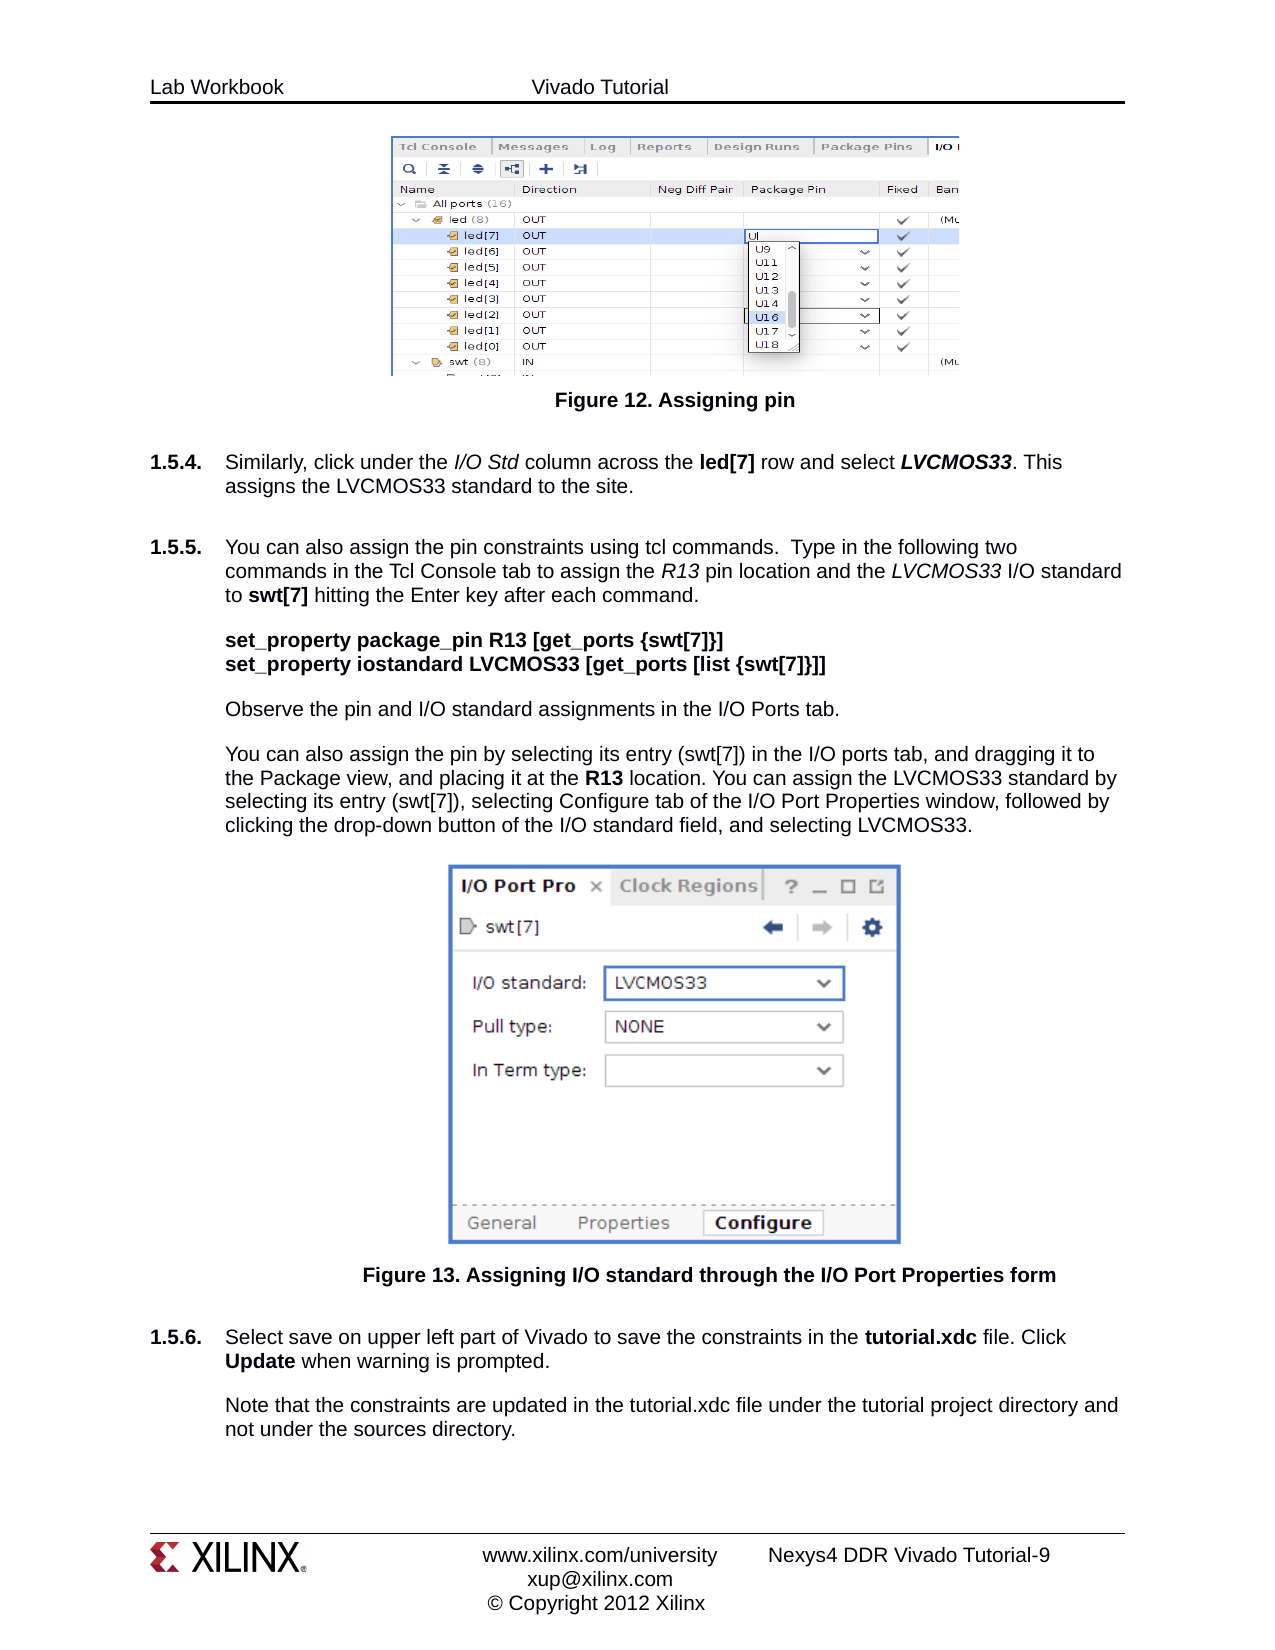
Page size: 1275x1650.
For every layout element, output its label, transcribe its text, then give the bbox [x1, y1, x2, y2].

text Note that the constraints are updated in the tutorial.xdc file under the tutorial project directory and not under the sources directory. [225, 1393, 1125, 1441]
text Observe the pin and I/O standard assignments in the I/O Ports tab. [225, 697, 1125, 721]
picture [391, 133, 727, 376]
picture [440, 858, 910, 1251]
text Figure 13. Assigning I/O standard through the I/O Port Properties form [225, 1263, 1125, 1287]
text set_property package_pin R13 [get_ports {swt[7]}] set_property iostandard LVCMOS33 [get_ports [list {swt[7]}]] [225, 628, 1125, 676]
list Similarly, click under the I/O Std column across the led[7] row and select LVCMOS33. This assigns the LVCMOS33 standard to the site. [150, 450, 1125, 498]
text Figure 12. Assigning pin [225, 388, 1125, 412]
list You can also assign the pin constraints using tcl commands. Type in the following two commands in the Tcl Console tab to assign the R13 pin location and the LVCMOS33 I/O standard to swt[7] hitting the Enter key after each command. [150, 535, 1125, 607]
text You can also assign the pin by selecting its entry (swt[7]) in the I/O ports tab, and dragging it to the Package view, and placing it at the R13 location. You can assign the LVCMOS33 standard by selecting its entry (swt[7]), selecting Configure tab of the I/O Port Properties window, followed by clicking the drop-down button of the I/O standard field, and selecting LVCMOS33. [225, 741, 1125, 837]
picture [150, 1542, 307, 1572]
list Select save on upper left part of Vivado to save the constraints in the tutorial.xdc file. Click Update when warning is prompted. [150, 1324, 1125, 1372]
